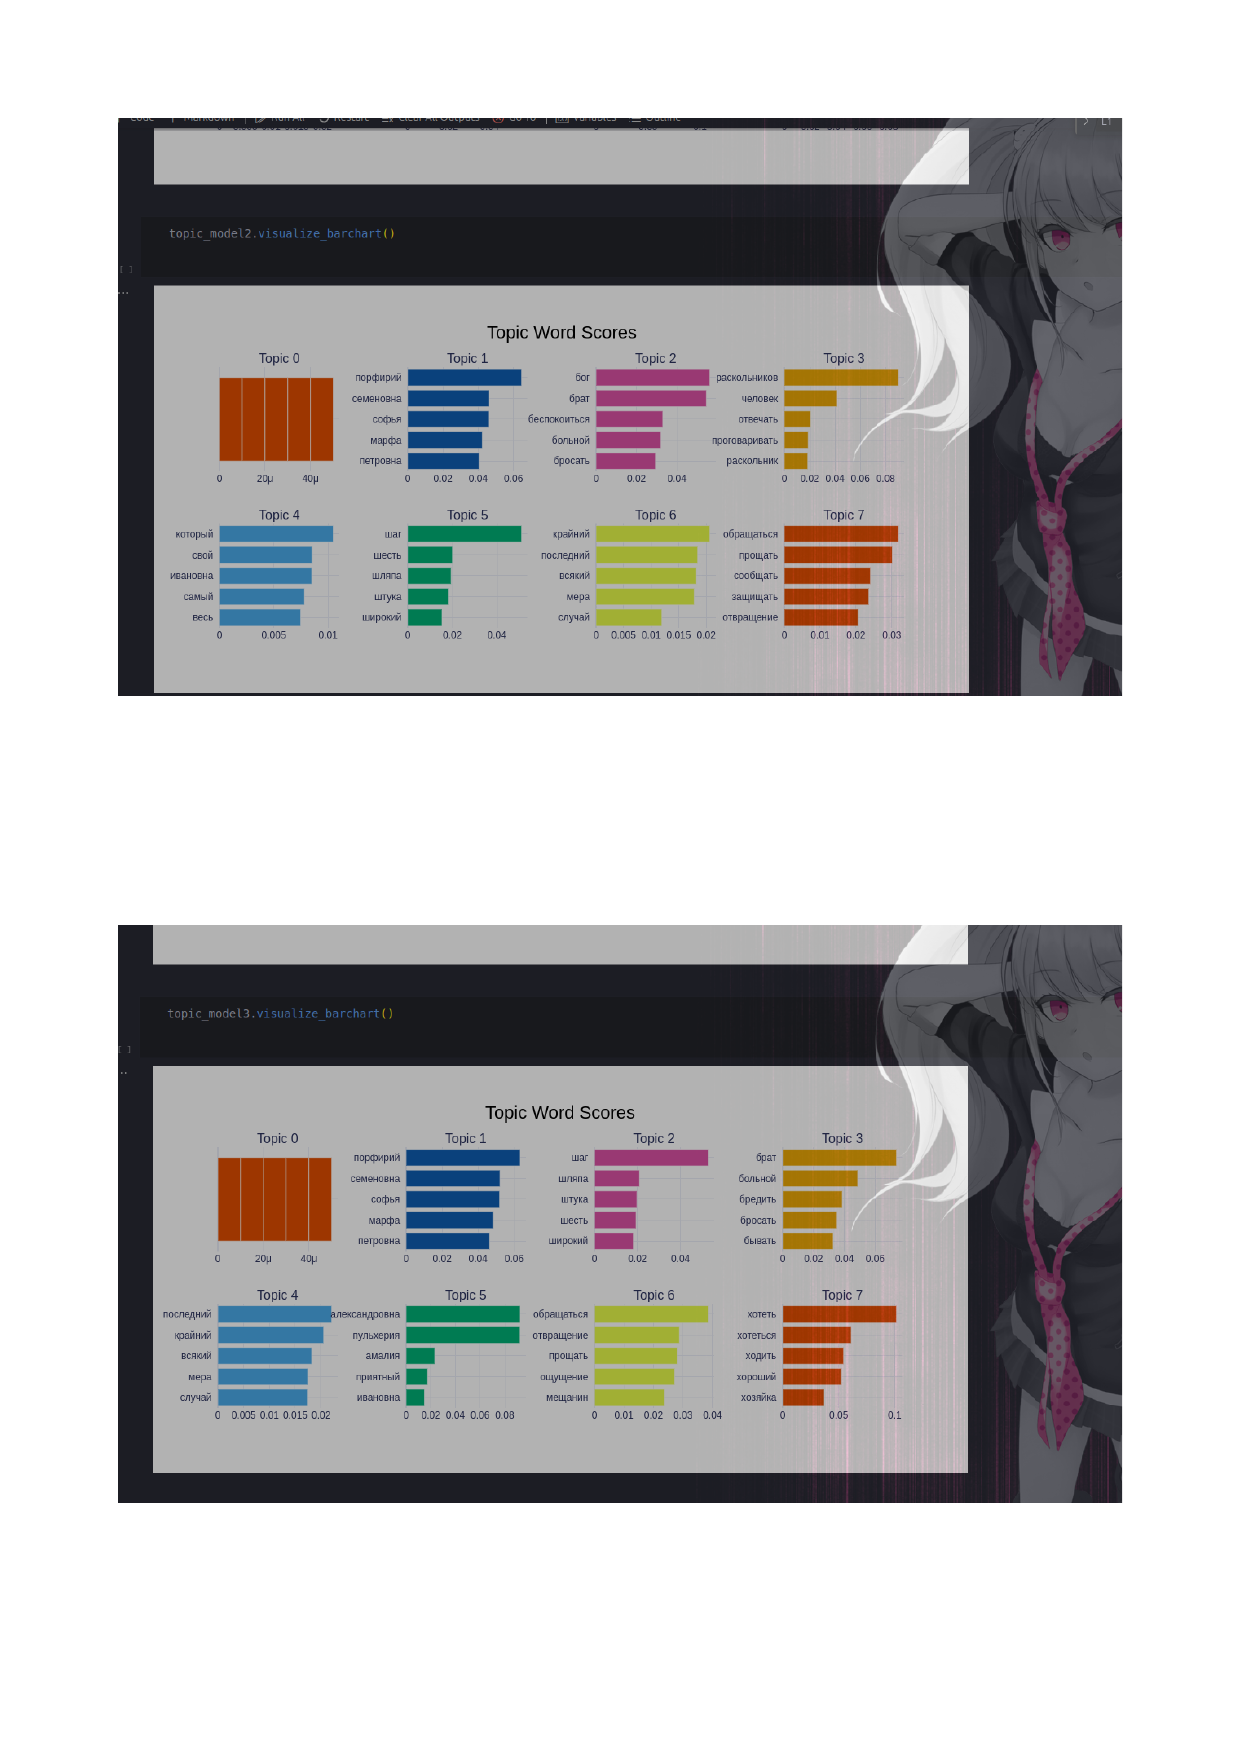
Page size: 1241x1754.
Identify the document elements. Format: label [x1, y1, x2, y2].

picture [118, 925, 1123, 1503]
picture [118, 118, 1123, 696]
